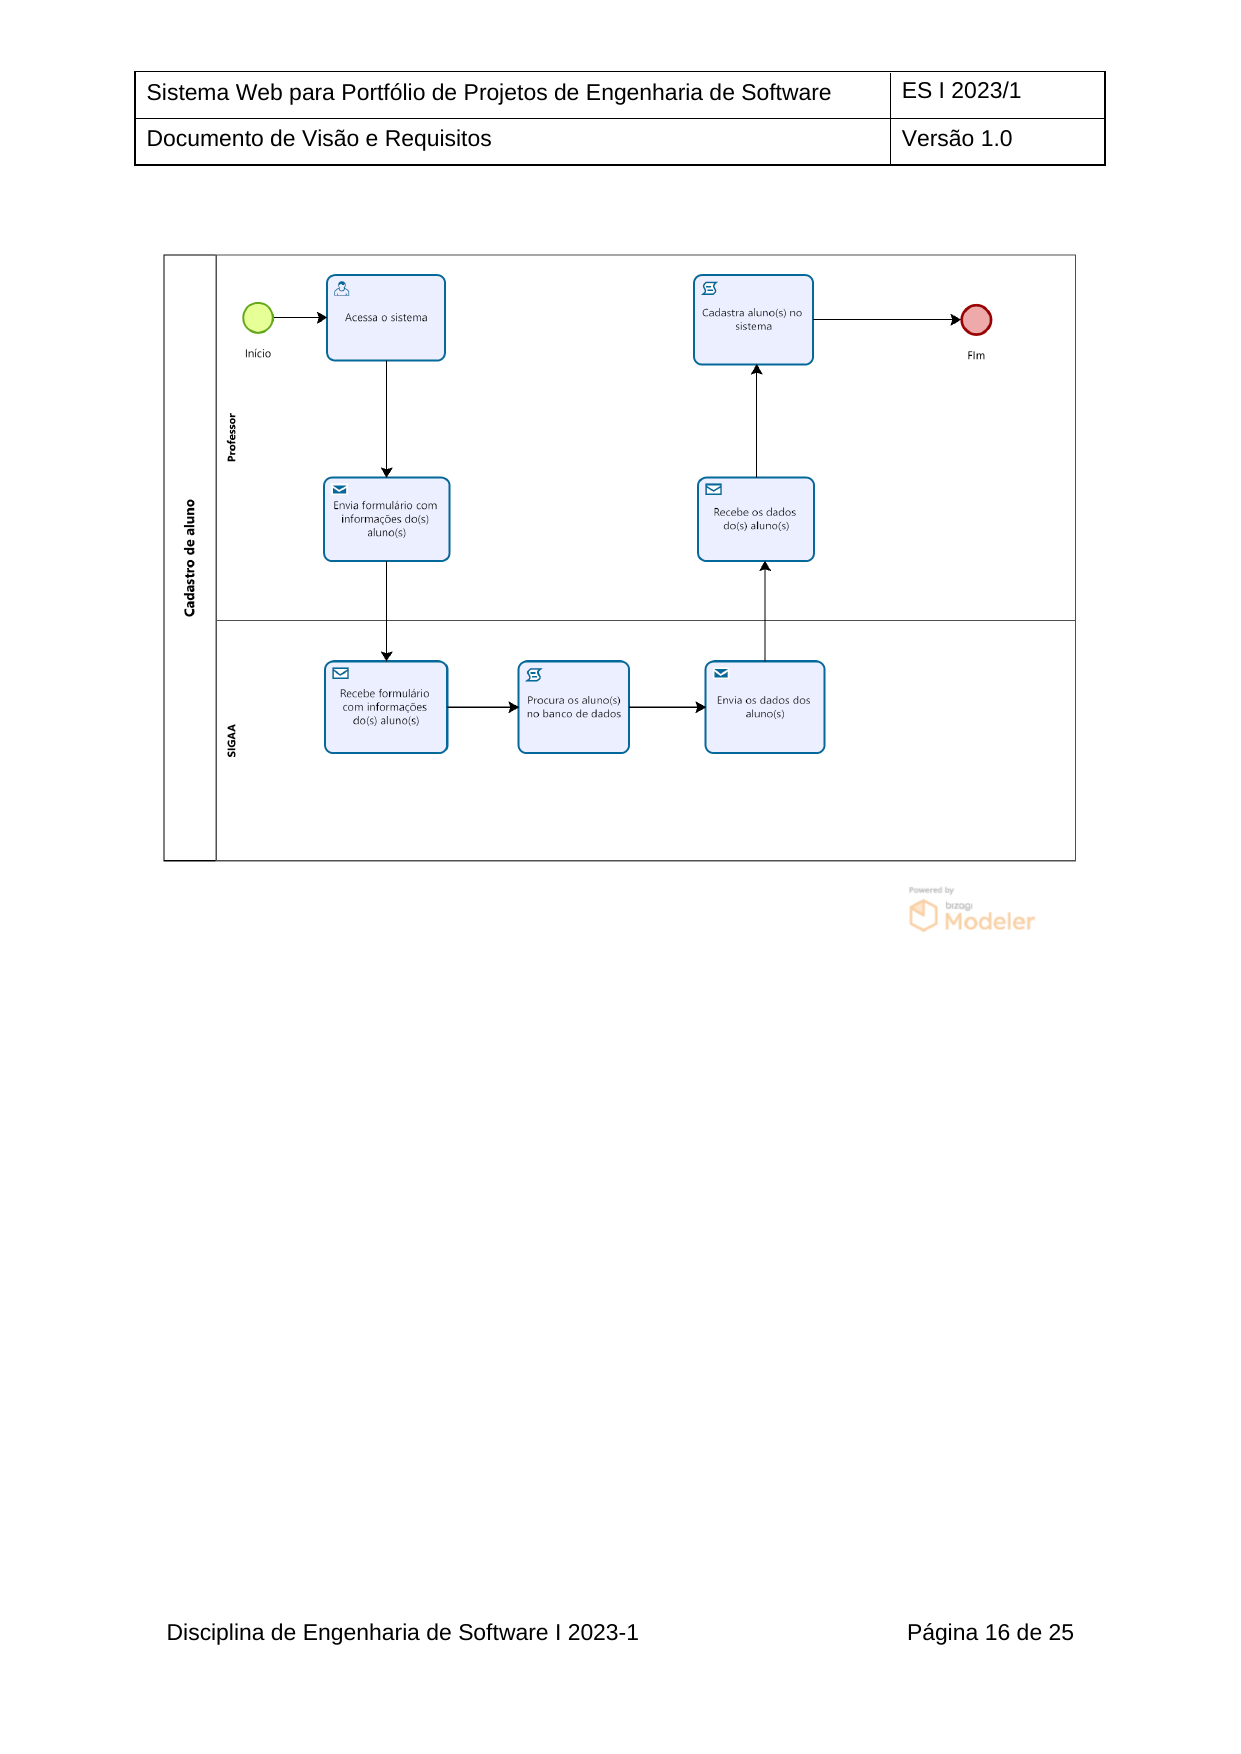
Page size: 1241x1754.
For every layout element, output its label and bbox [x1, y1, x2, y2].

picture [147, 238, 1092, 1013]
